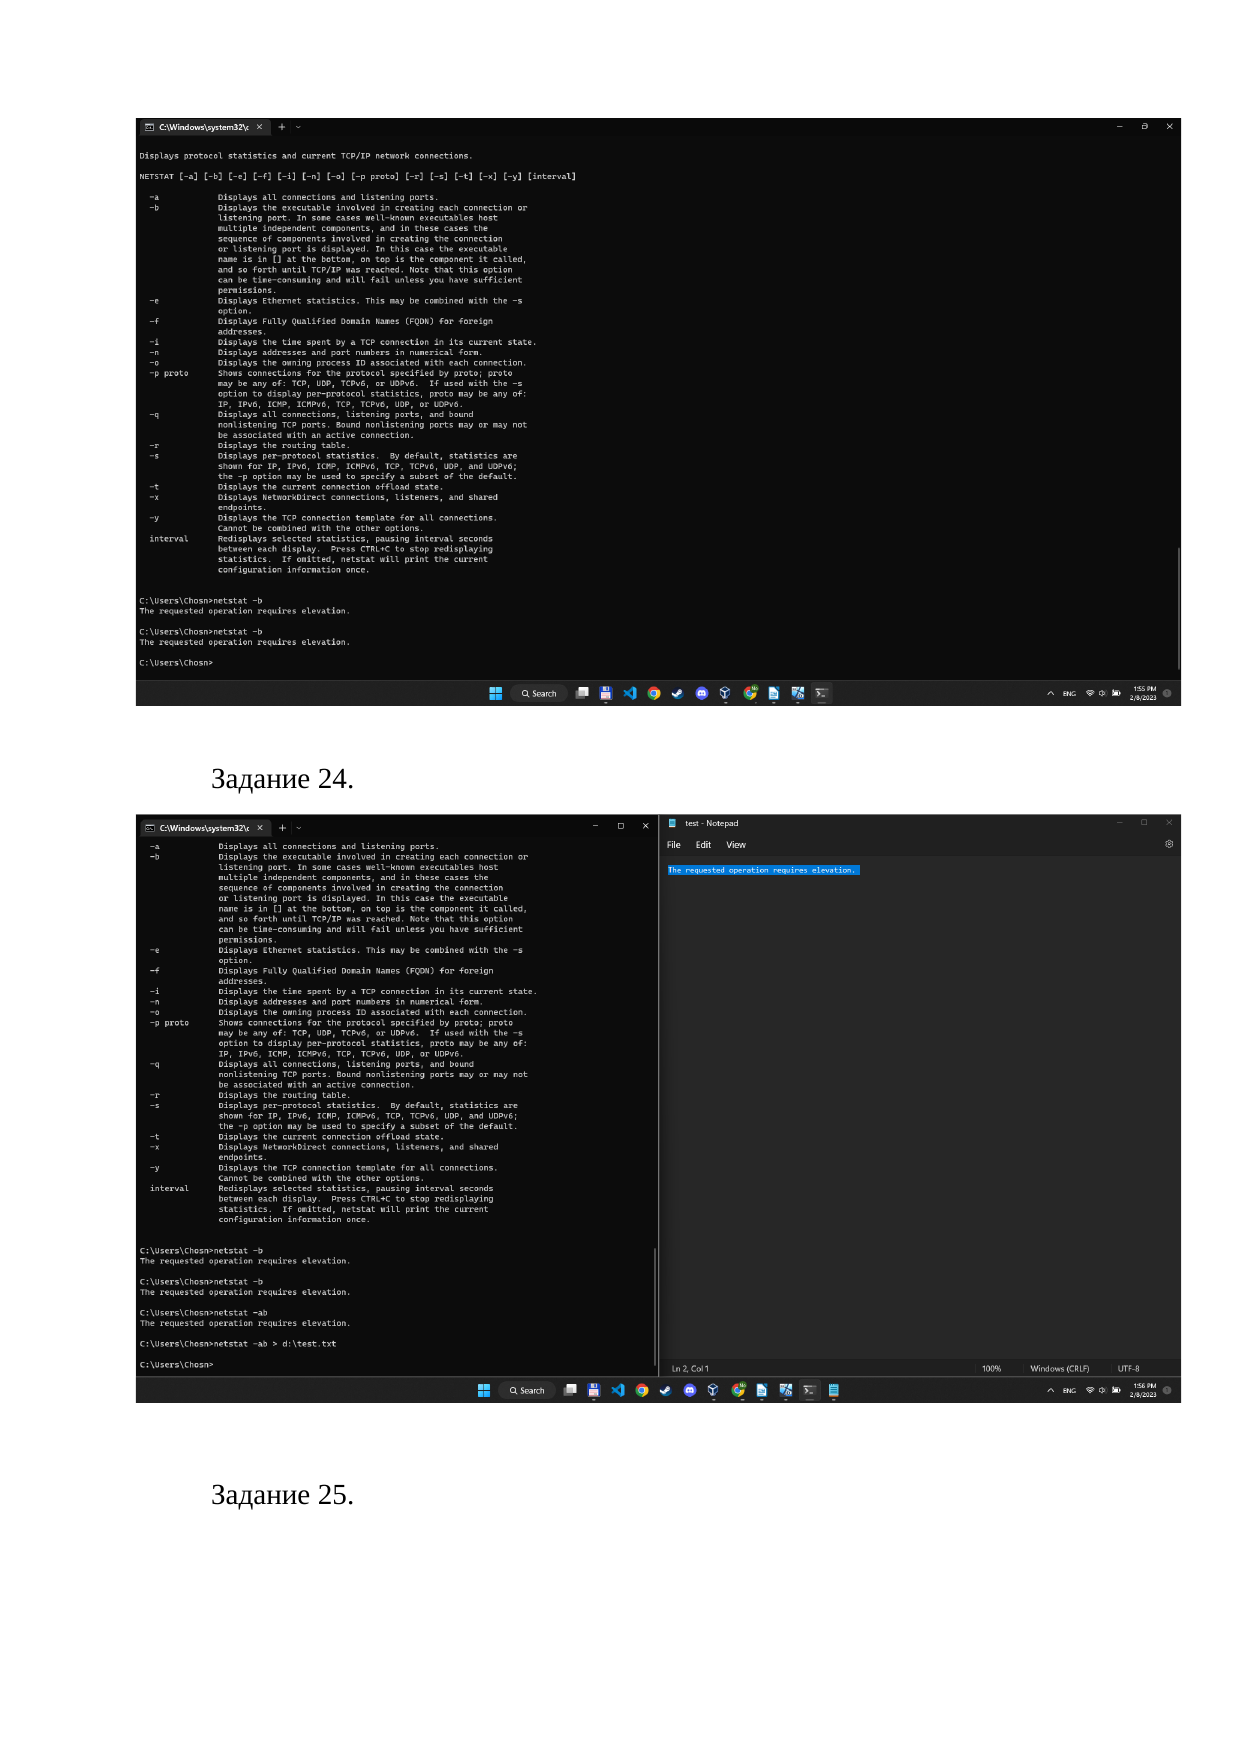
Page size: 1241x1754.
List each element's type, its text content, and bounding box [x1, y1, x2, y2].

picture [135, 814, 1182, 1403]
text Задание 25. [136, 1477, 1181, 1510]
text Задание 24. [136, 761, 1181, 795]
picture [135, 118, 1182, 706]
